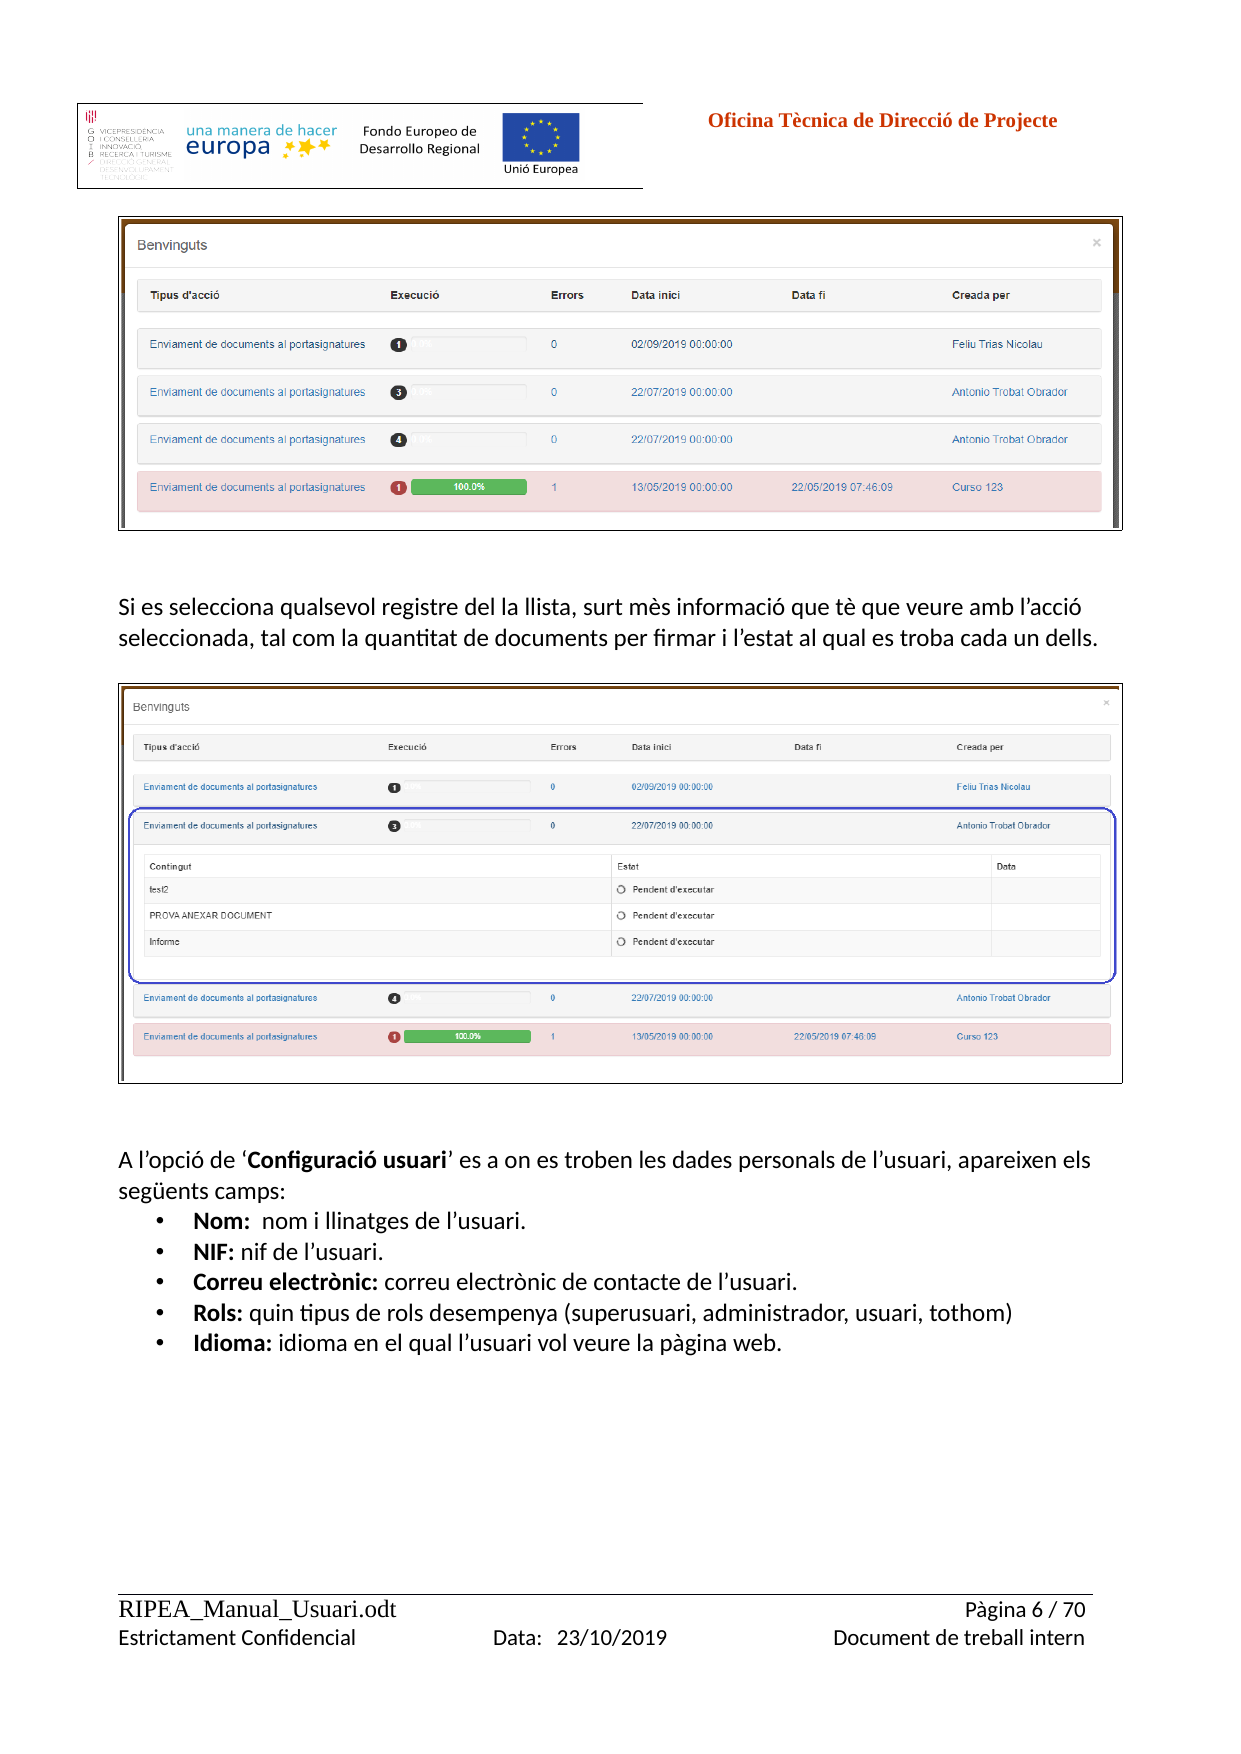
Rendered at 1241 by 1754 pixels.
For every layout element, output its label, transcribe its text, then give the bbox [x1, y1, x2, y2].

picture [82, 108, 178, 182]
list Correu electrònic: correu electrònic de contacte de l’usuari. [156, 1266, 1122, 1297]
text A l’opció de ‘Configuració usuari’ es a on es troben les dades personals de l’usuari, apareixen els següents camps: [118, 1144, 1122, 1205]
list Nom: nom i llinatges de l’usuari. [156, 1205, 1122, 1236]
picture [121, 219, 1119, 528]
picture [121, 686, 1119, 1081]
text Si es selecciona qualsevol registre del la llista, surt mès informació que tè que veure amb l’acció seleccionada, tal com la quantitat de documents per firmar i l’estat al qual es troba cada un dells. [118, 591, 1122, 652]
list Rols: quin tipus de rols desempenya (superusuari, administrador, usuari, tothom) [156, 1297, 1122, 1327]
list NIF: nif de l’usuari. [156, 1236, 1122, 1266]
list Idioma: idioma en el qual l’usuari vol veure la pàgina web. [156, 1327, 1122, 1358]
picture [184, 108, 585, 182]
